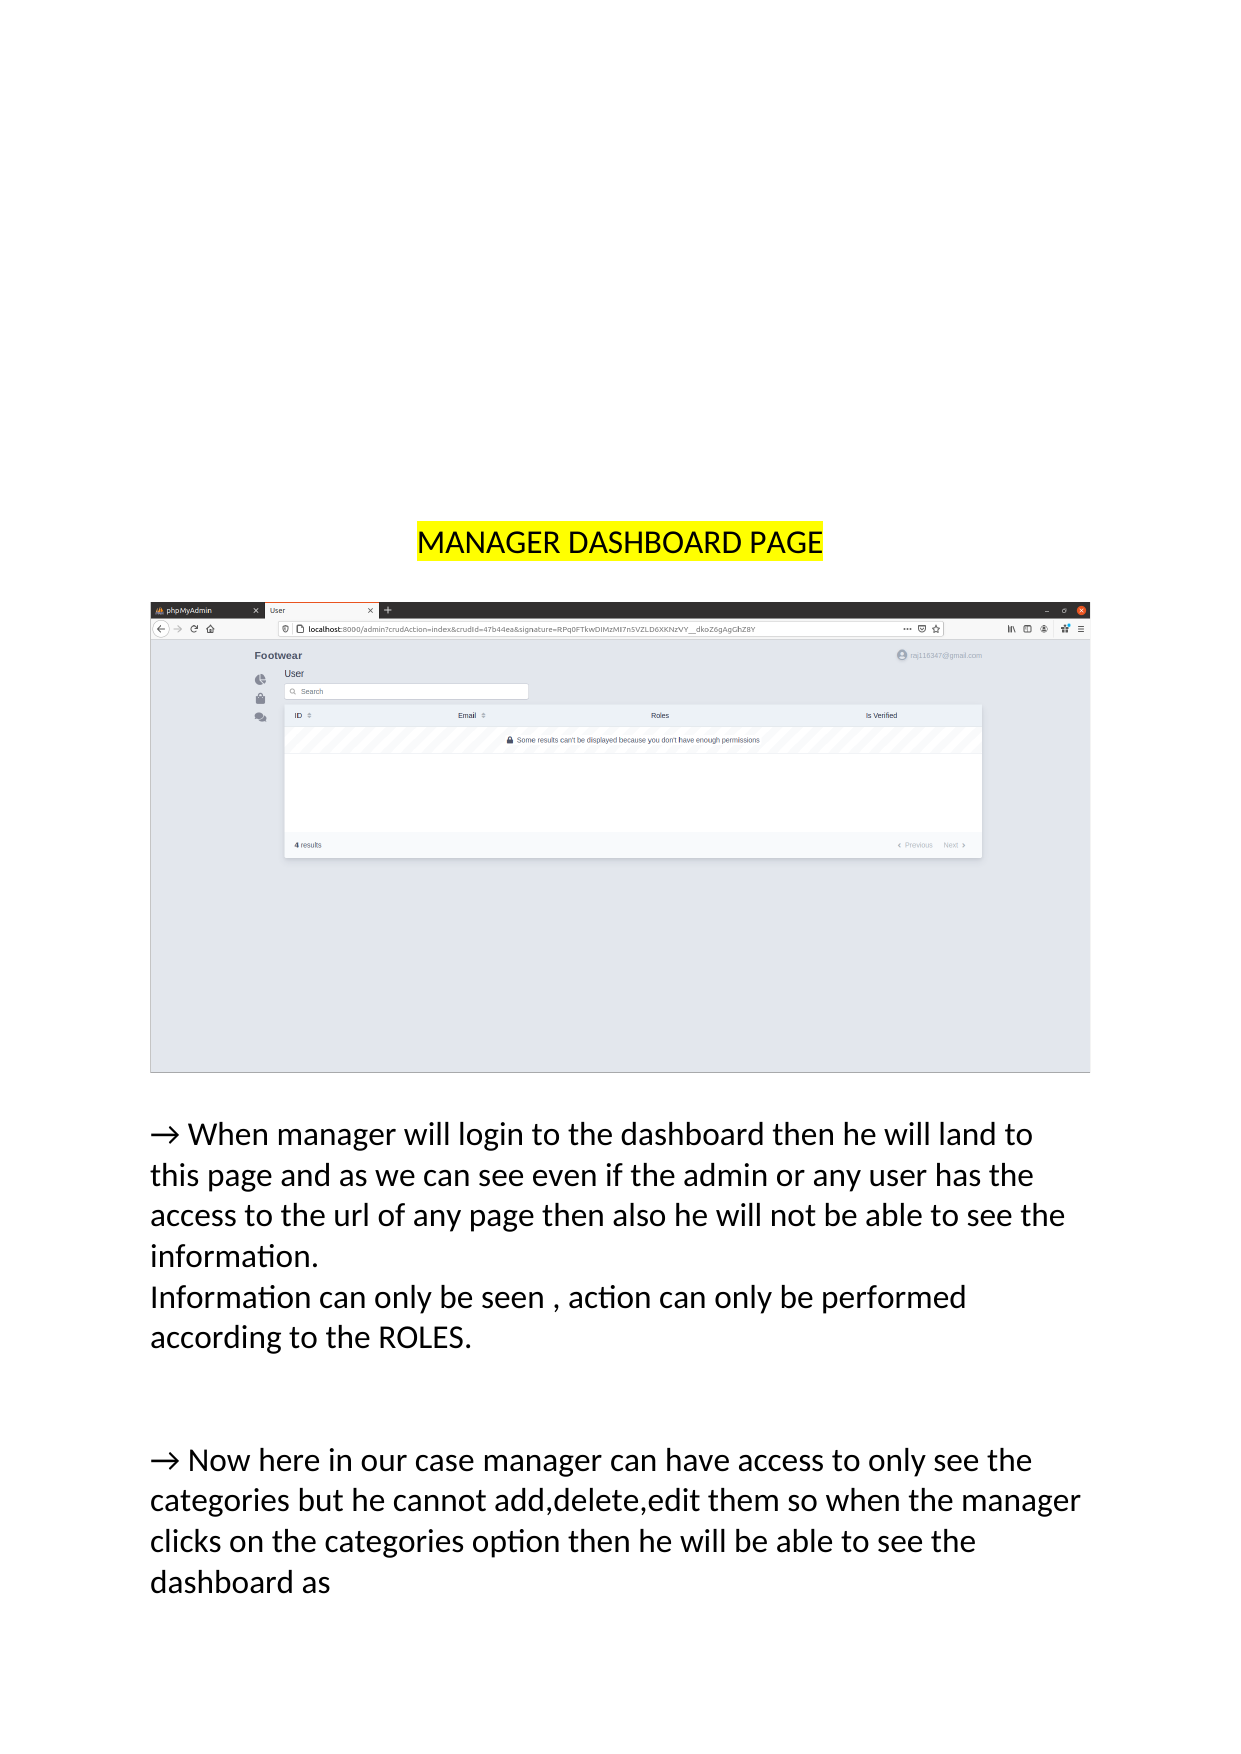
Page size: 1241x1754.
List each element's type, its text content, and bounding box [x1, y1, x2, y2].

list → When manager will login to the dashboard then he will land to this page and as we can see even if the admin or any user has the access to the url of any page then also he will not be able to see the information. [150, 1113, 1090, 1276]
picture [150, 602, 1091, 1073]
list MANAGER DASHBOARD PAGE [150, 521, 1090, 561]
list Information can only be seen , action can only be performed according to the ROLES. [150, 1276, 1090, 1357]
list → Now here in our case manager can have access to only see the categories but he cannot add,delete,edit them so when the manager clicks on the categories option then he will be able to see the dashboard as [150, 1439, 1090, 1602]
